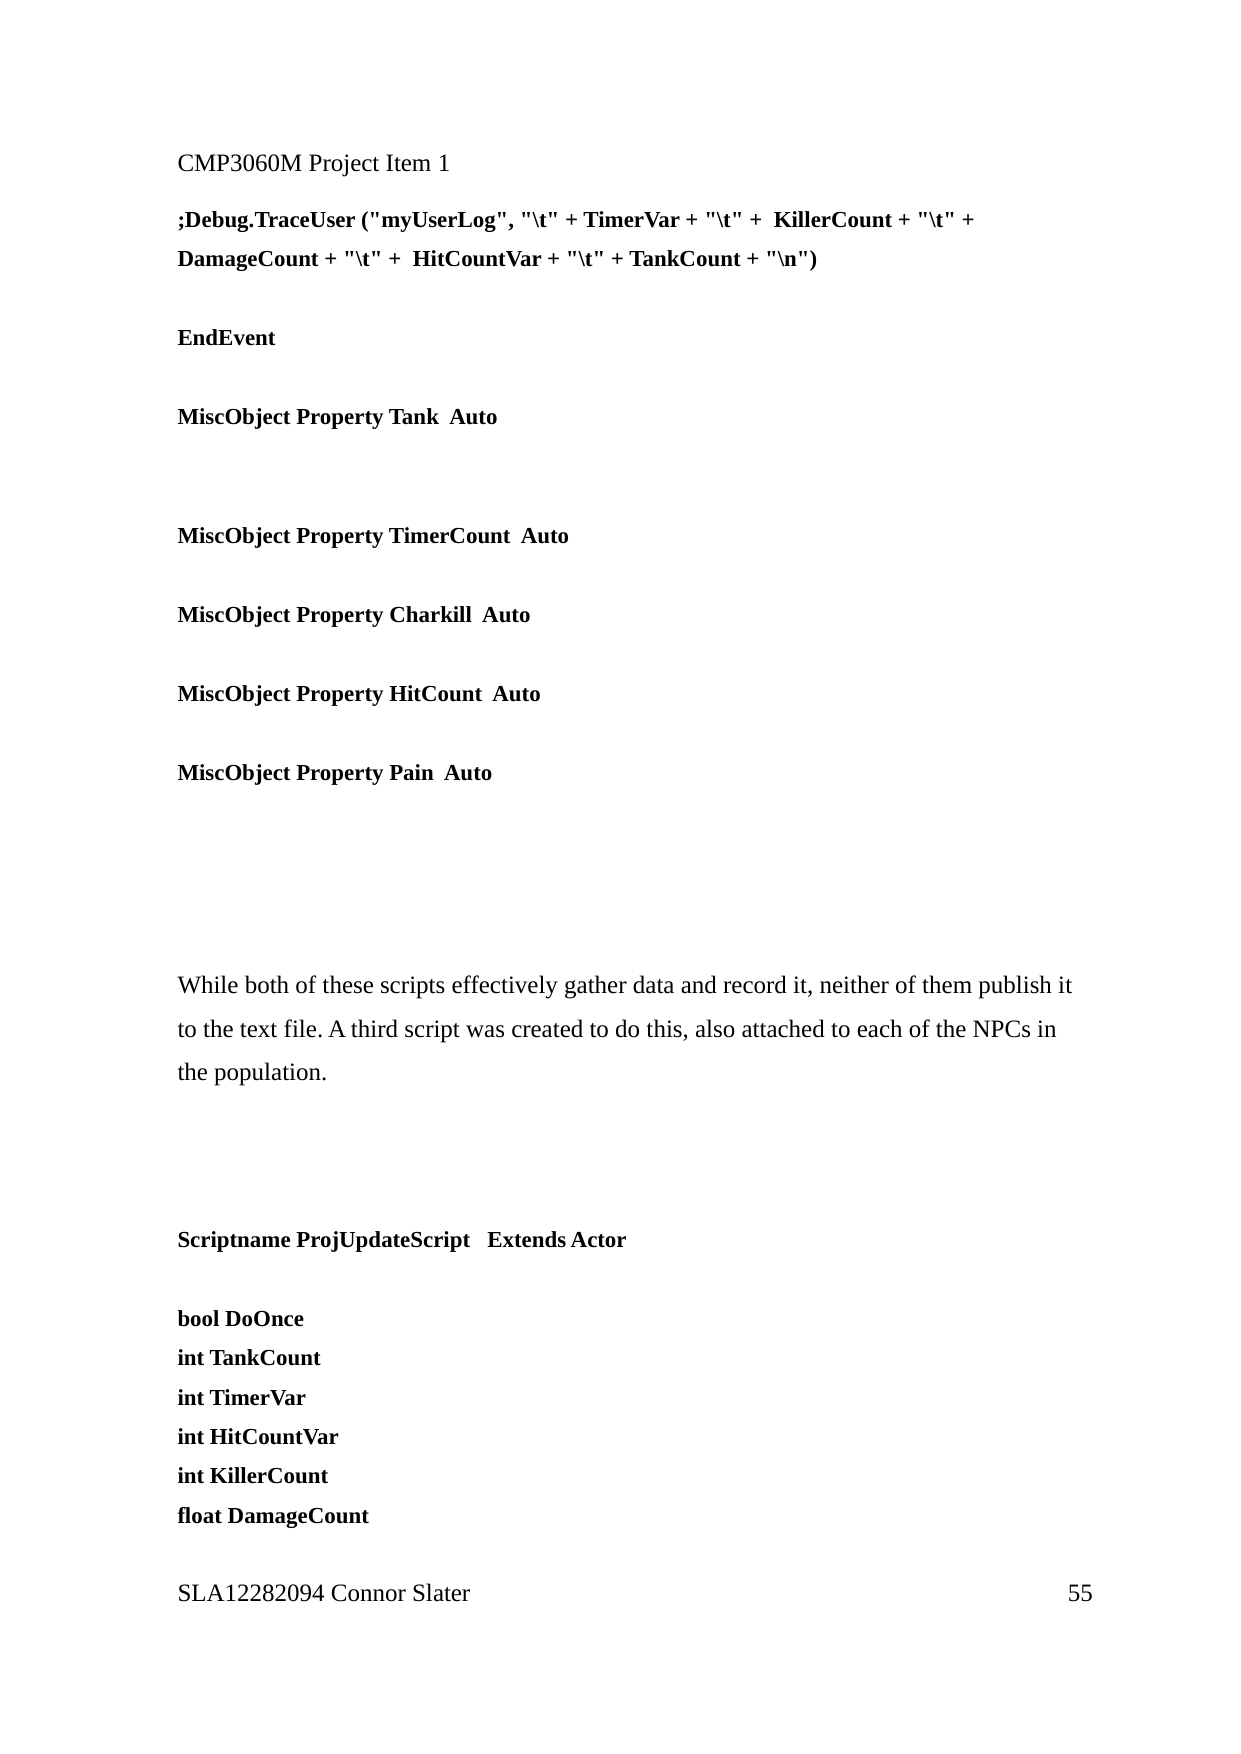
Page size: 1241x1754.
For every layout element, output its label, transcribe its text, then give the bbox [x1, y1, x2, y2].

text int TankCount [177, 1344, 1093, 1370]
text MiscObject Property TimerCount Auto [177, 522, 1093, 548]
text While both of these scripts effectively gather data and record it, neither of them publish it to the text file. A third script was created to do this, also attached to each of the NPCs in the population. [177, 971, 1093, 1086]
text MiscObject Property Pain Auto [177, 758, 1093, 785]
text int TimerVar [177, 1383, 1093, 1410]
text MiscObject Property Tank Auto [177, 403, 1093, 429]
text int HitCountVar [177, 1423, 1093, 1449]
text EndEvent [177, 324, 1093, 351]
text float DamageCount [177, 1502, 1093, 1528]
text bool DoOnce [177, 1304, 1093, 1331]
text ;Debug.TraceUser ("myUserLog", "\t" + TimerVar + "\t" + KillerCount + "\t" + DamageCount + "\t" + HitCountVar + "\t" + TankCount + "\n") [177, 206, 1093, 272]
text int KillerCount [177, 1462, 1093, 1489]
text MiscObject Property Charkill Auto [177, 601, 1093, 627]
text MiscObject Property HitCount Auto [177, 679, 1093, 706]
text Scriptname ProjUpdateScript Extends Actor [177, 1226, 1093, 1252]
